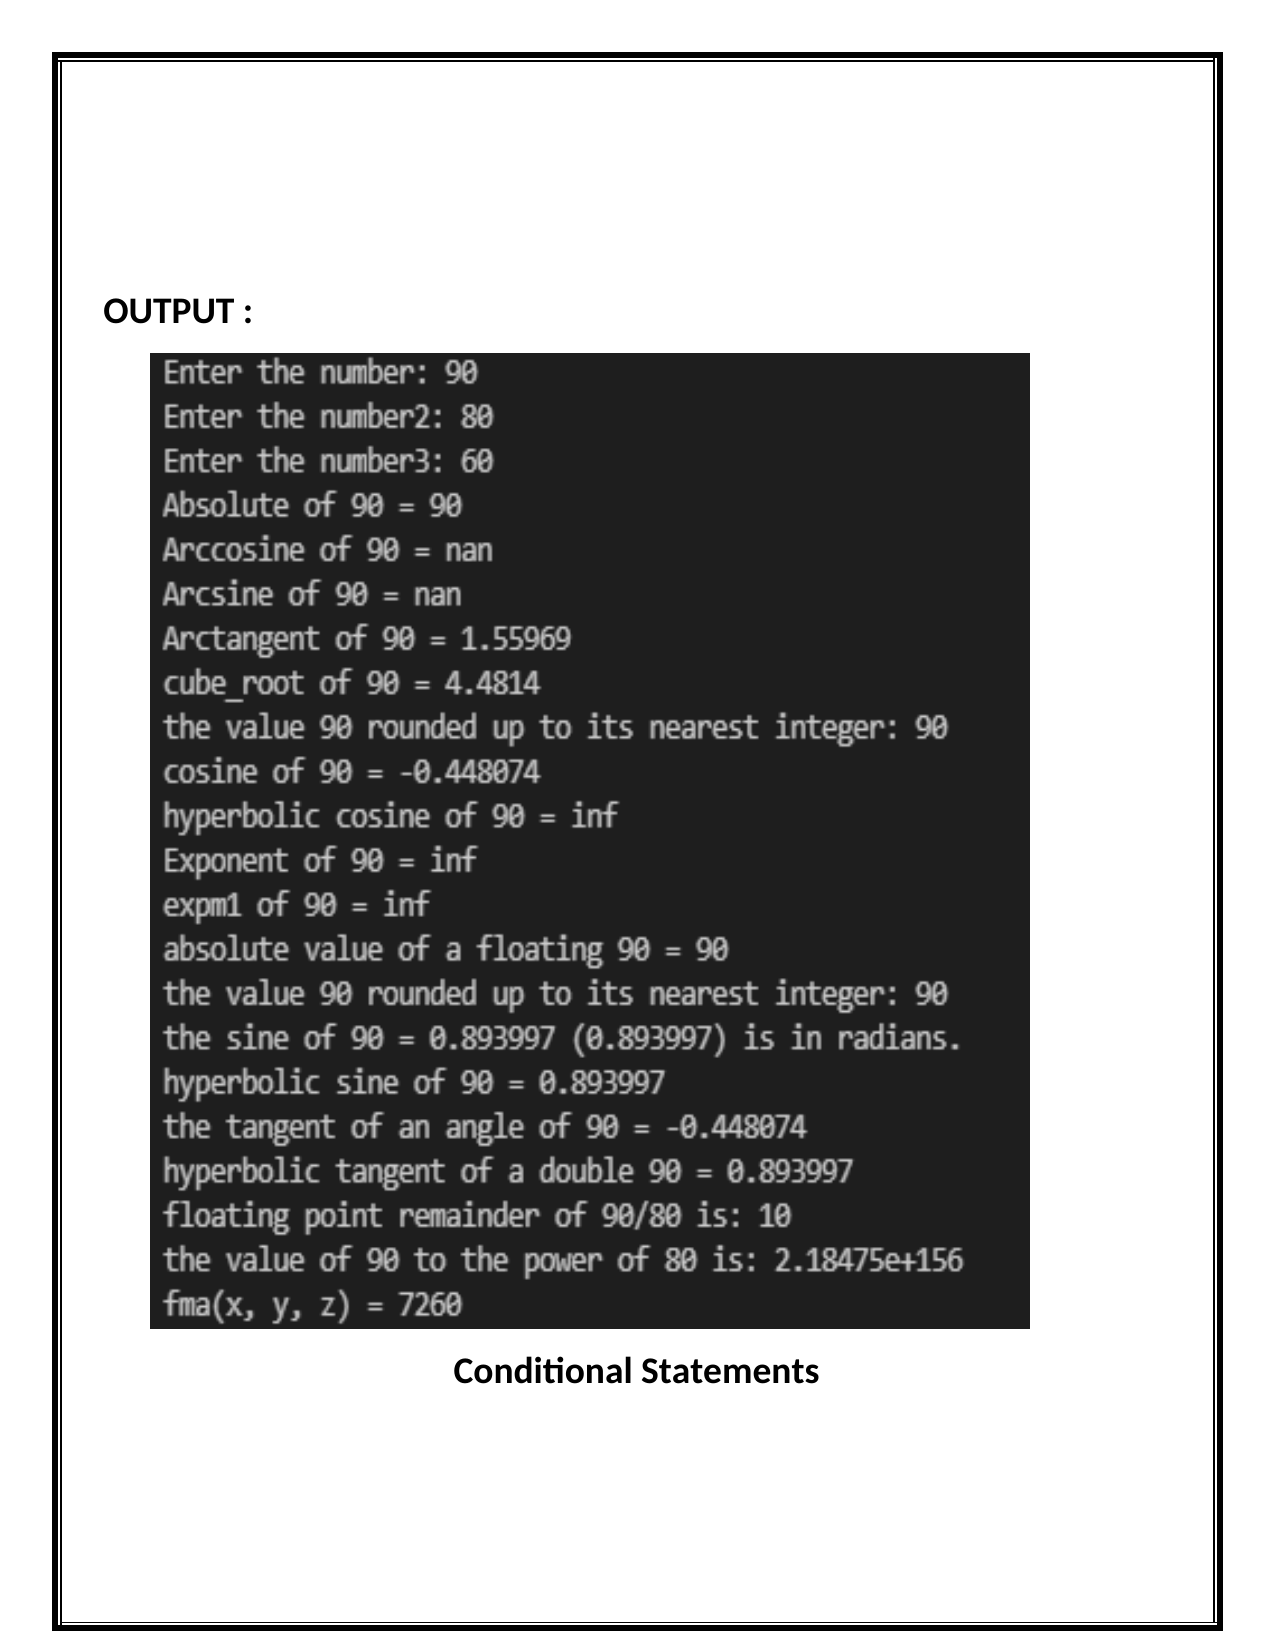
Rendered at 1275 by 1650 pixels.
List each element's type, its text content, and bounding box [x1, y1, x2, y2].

text OUTPUT : [103, 287, 1204, 333]
text Conditional Statements [453, 1347, 1204, 1393]
picture [150, 353, 1030, 1329]
